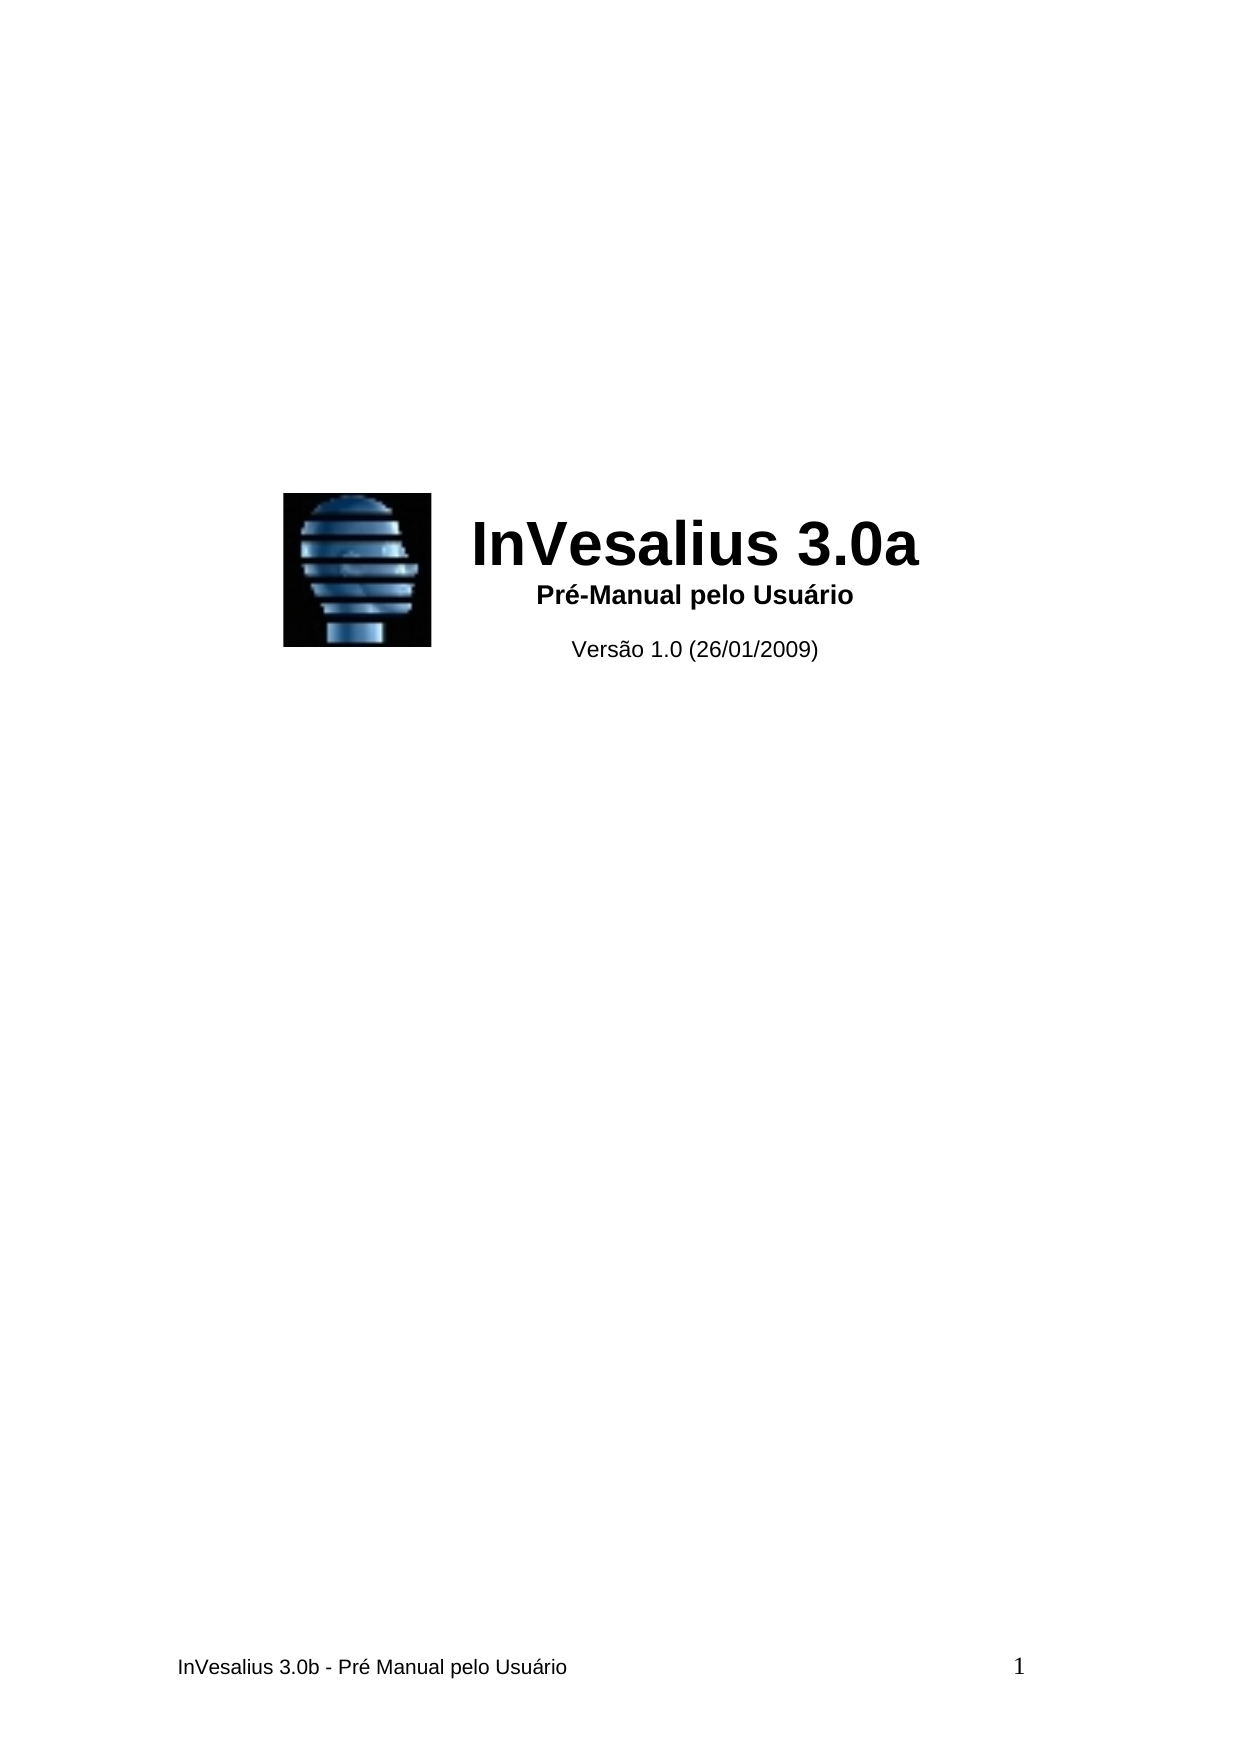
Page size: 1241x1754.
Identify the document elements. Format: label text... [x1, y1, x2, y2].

text [177, 507, 282, 579]
text Versão 1.0 (26/01/2009) [177, 636, 1063, 663]
text InVesalius 3.0a [433, 507, 1063, 579]
text Pré-Manual pelo Usuário [433, 579, 1063, 610]
text [177, 579, 282, 610]
picture [283, 493, 432, 647]
